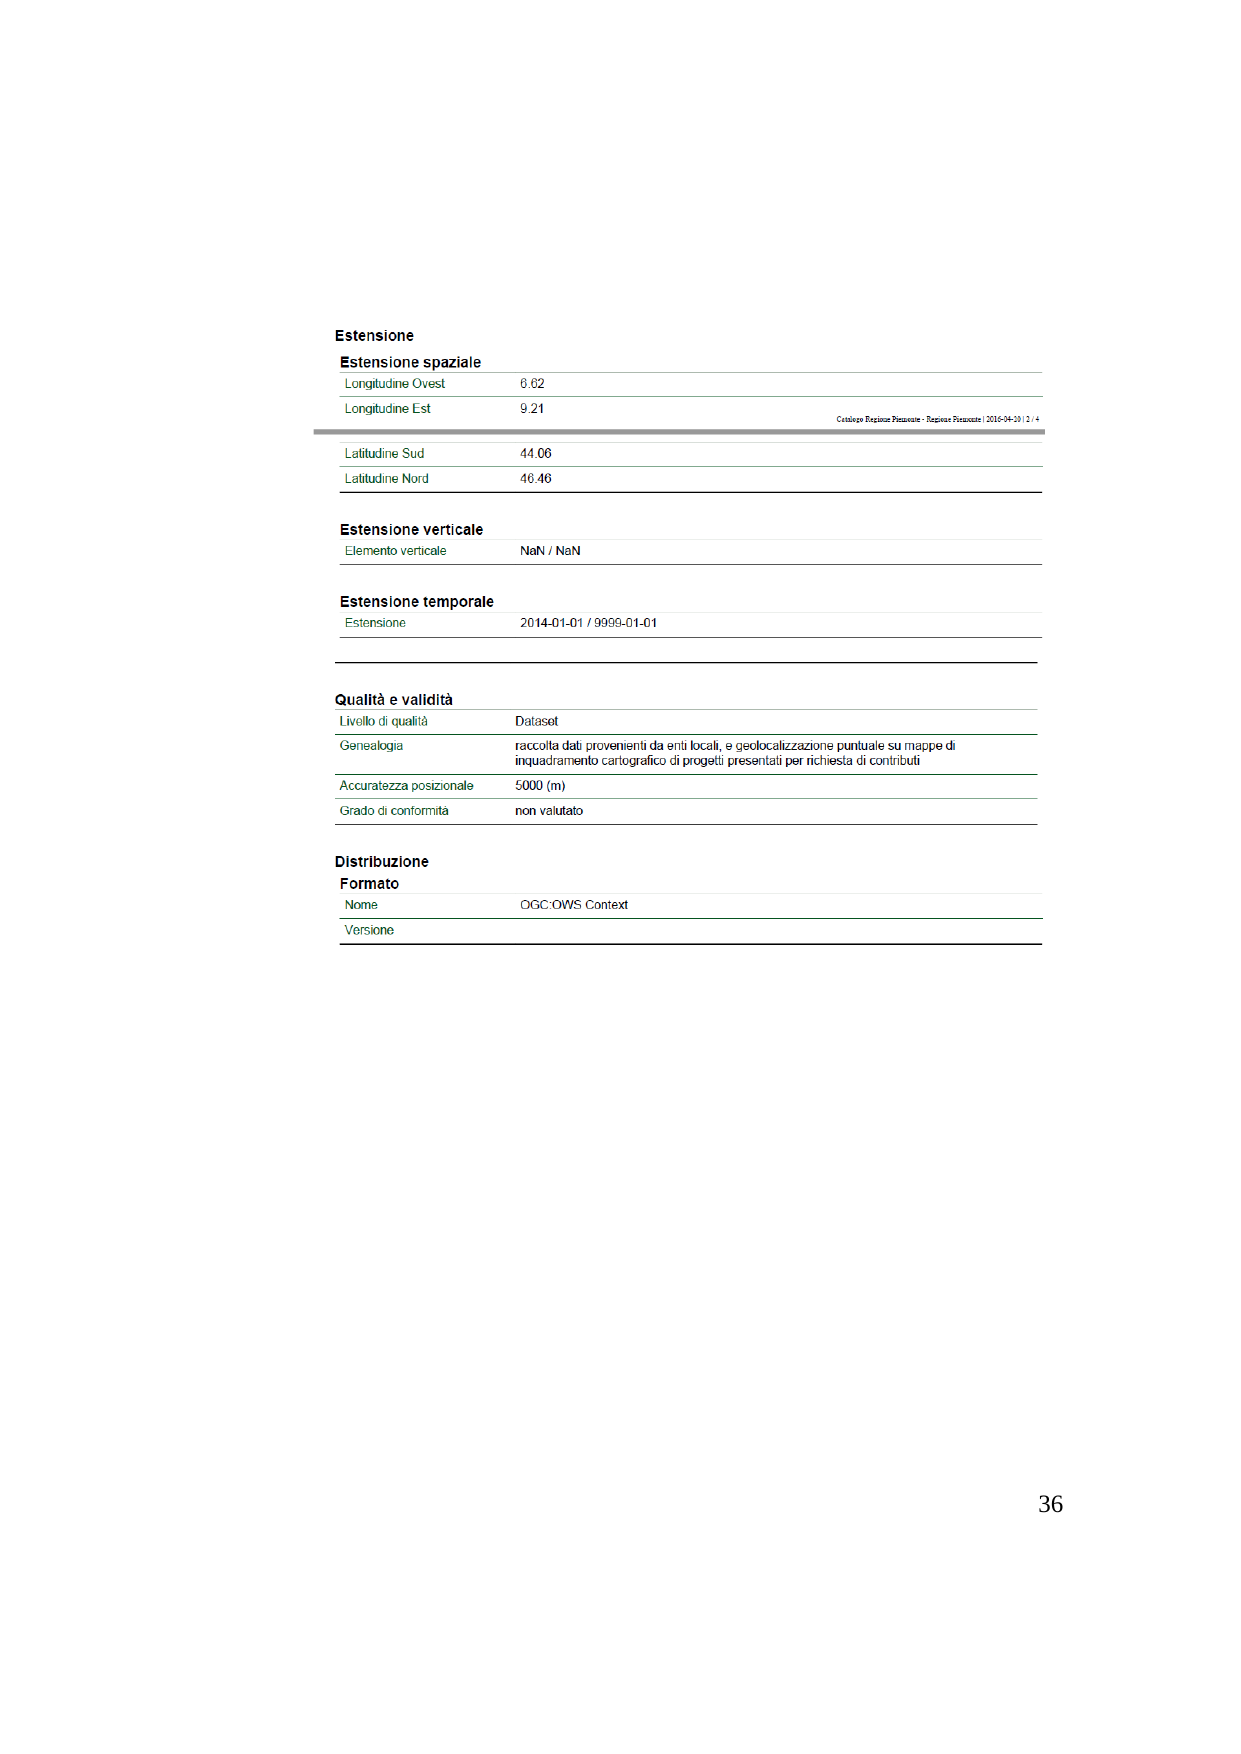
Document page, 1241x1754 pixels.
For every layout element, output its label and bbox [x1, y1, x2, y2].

picture [313, 321, 1045, 961]
